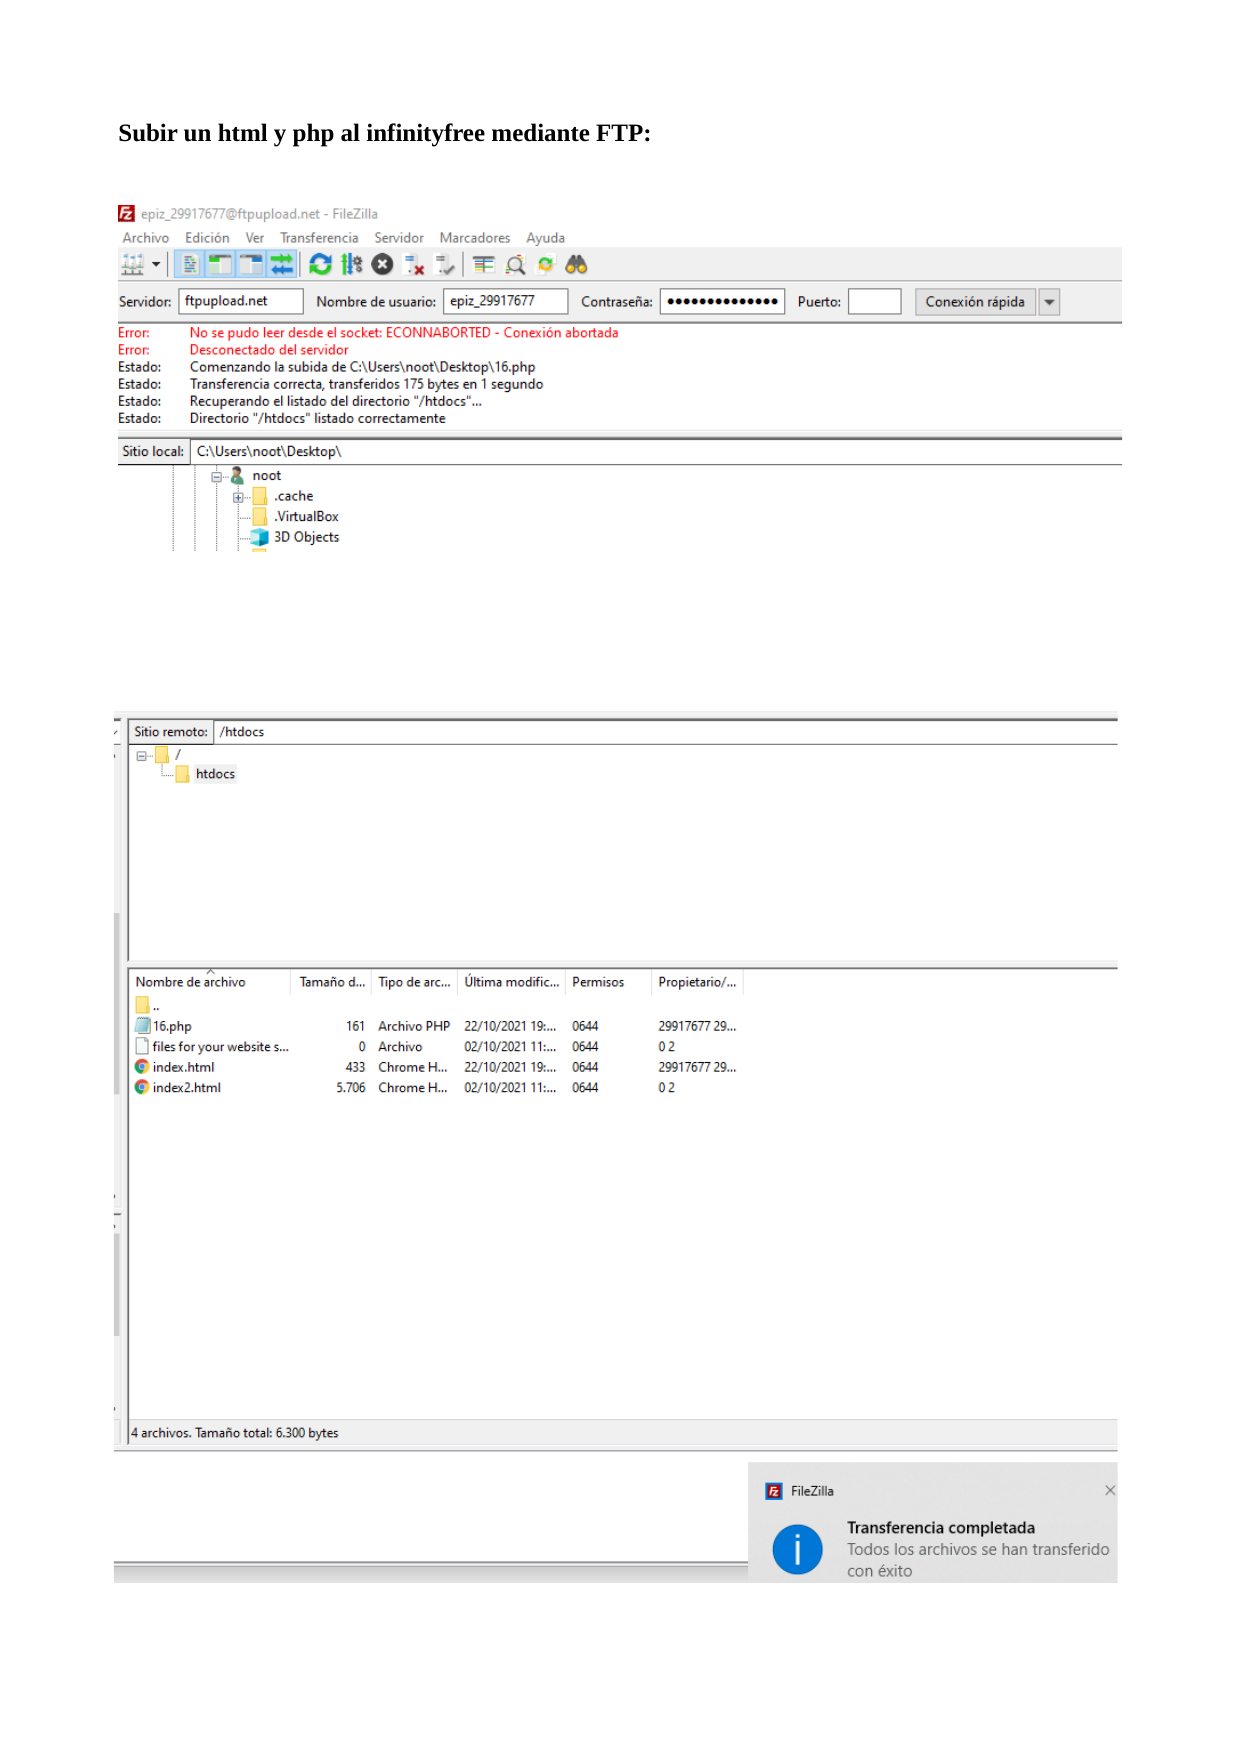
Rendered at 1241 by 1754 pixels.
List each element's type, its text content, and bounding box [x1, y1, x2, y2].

picture [118, 205, 1123, 552]
picture [113, 705, 1118, 1583]
text Subir un html y php al infinityfree mediante FTP: [118, 118, 1122, 147]
